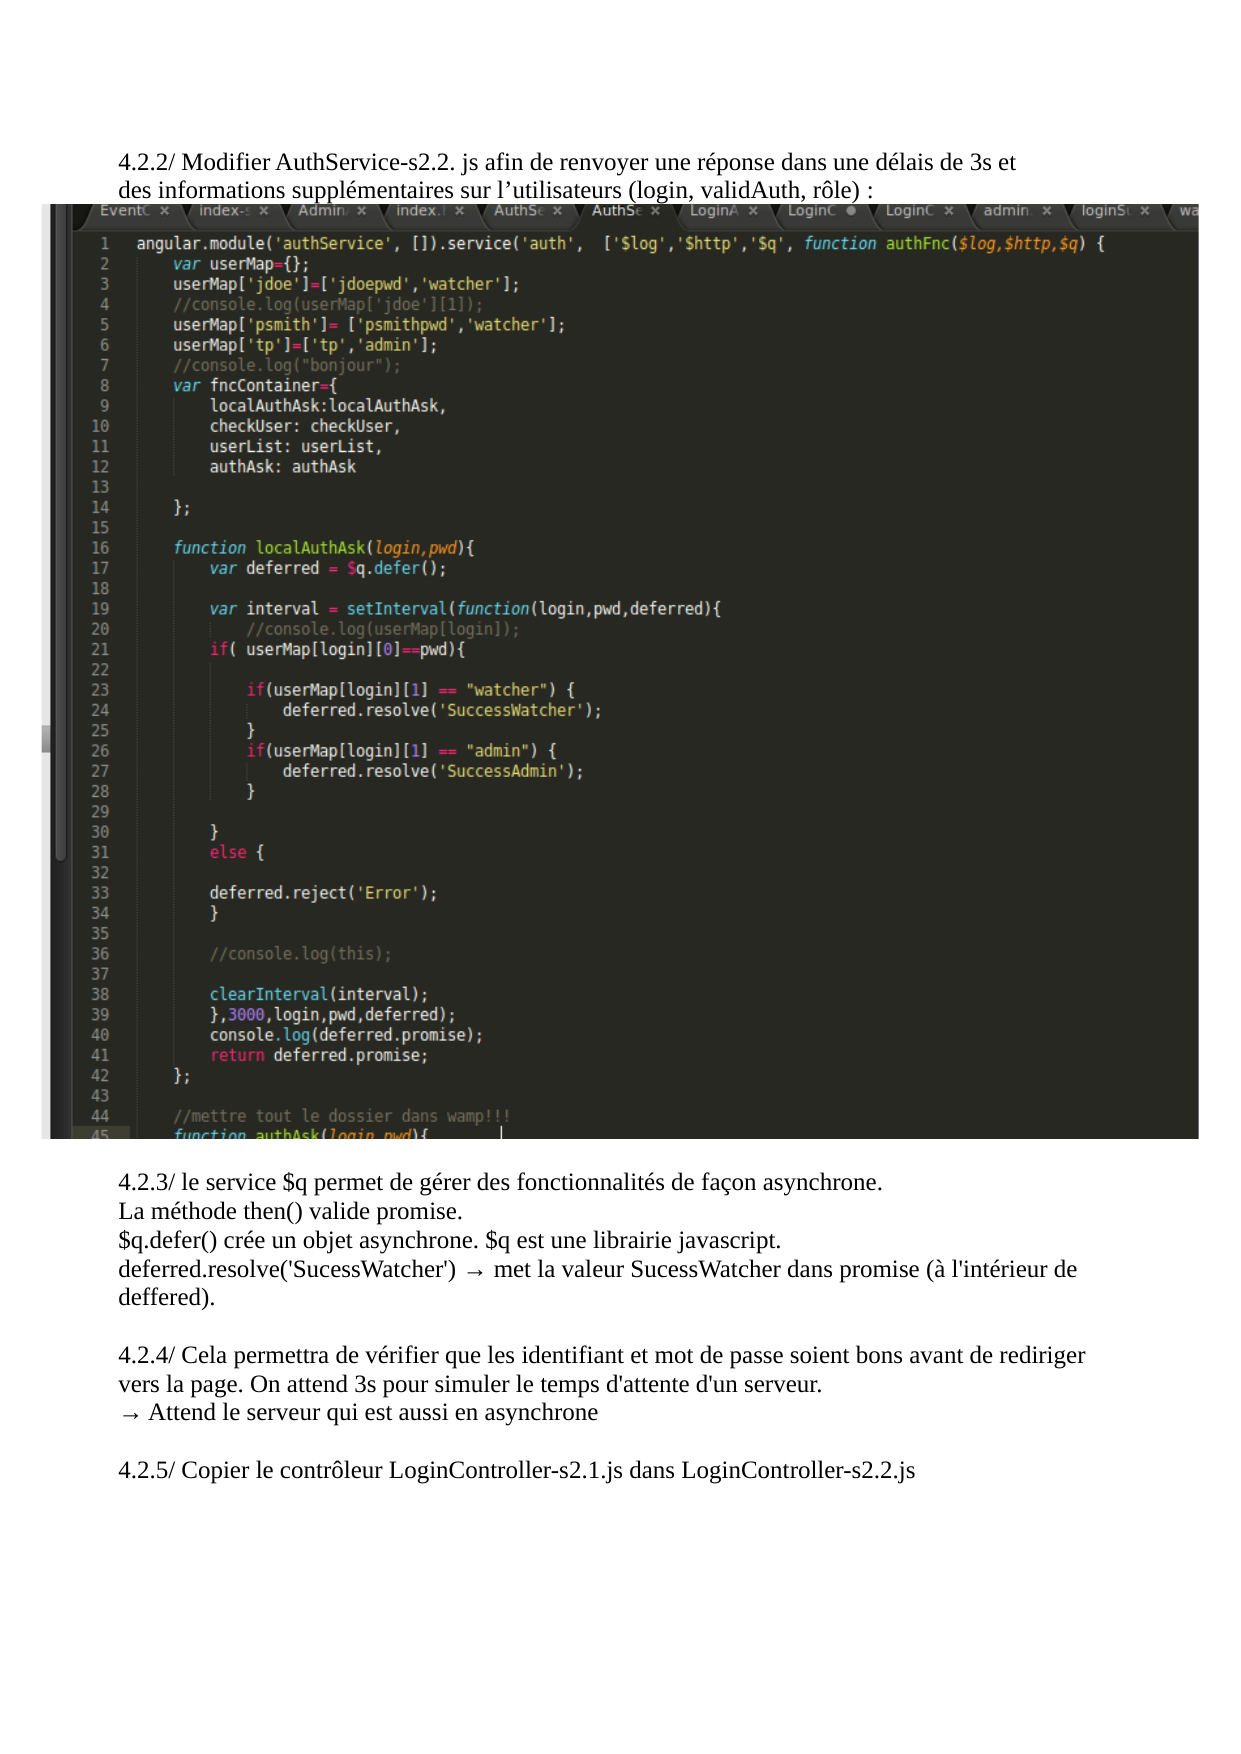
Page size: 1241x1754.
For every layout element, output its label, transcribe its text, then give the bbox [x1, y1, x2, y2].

text 4.2.4/ Cela permettra de vérifier que les identifiant et mot de passe soient bons avant de rediriger vers la page. On attend 3s pour simuler le temps d'attente d'un serveur. [118, 1340, 1122, 1397]
text 4.2.2/ Modifier AuthService-s2.2. js afin de renvoyer une réponse dans une délais de 3s et [118, 147, 1122, 176]
text 4.2.5/ Copier le contrôleur LoginController-s2.1.js dans LoginController-s2.2.js [118, 1455, 1122, 1484]
text $q.defer() crée un objet asynchrone. $q est une librairie javascript. [118, 1225, 1122, 1254]
text La méthode then() valide promise. [118, 1196, 1122, 1225]
text → Attend le serveur qui est aussi en asynchrone [118, 1397, 1122, 1426]
text des informations supplémentaires sur l’utilisateurs (login, validAuth, rôle) : [118, 176, 1122, 204]
picture [41, 204, 1199, 1139]
text 4.2.3/ le service $q permet de gérer des fonctionnalités de façon asynchrone. [118, 1167, 1122, 1196]
text deferred.resolve('SucessWatcher') → met la valeur SucessWatcher dans promise (à l'intérieur de deffered). [118, 1254, 1122, 1311]
